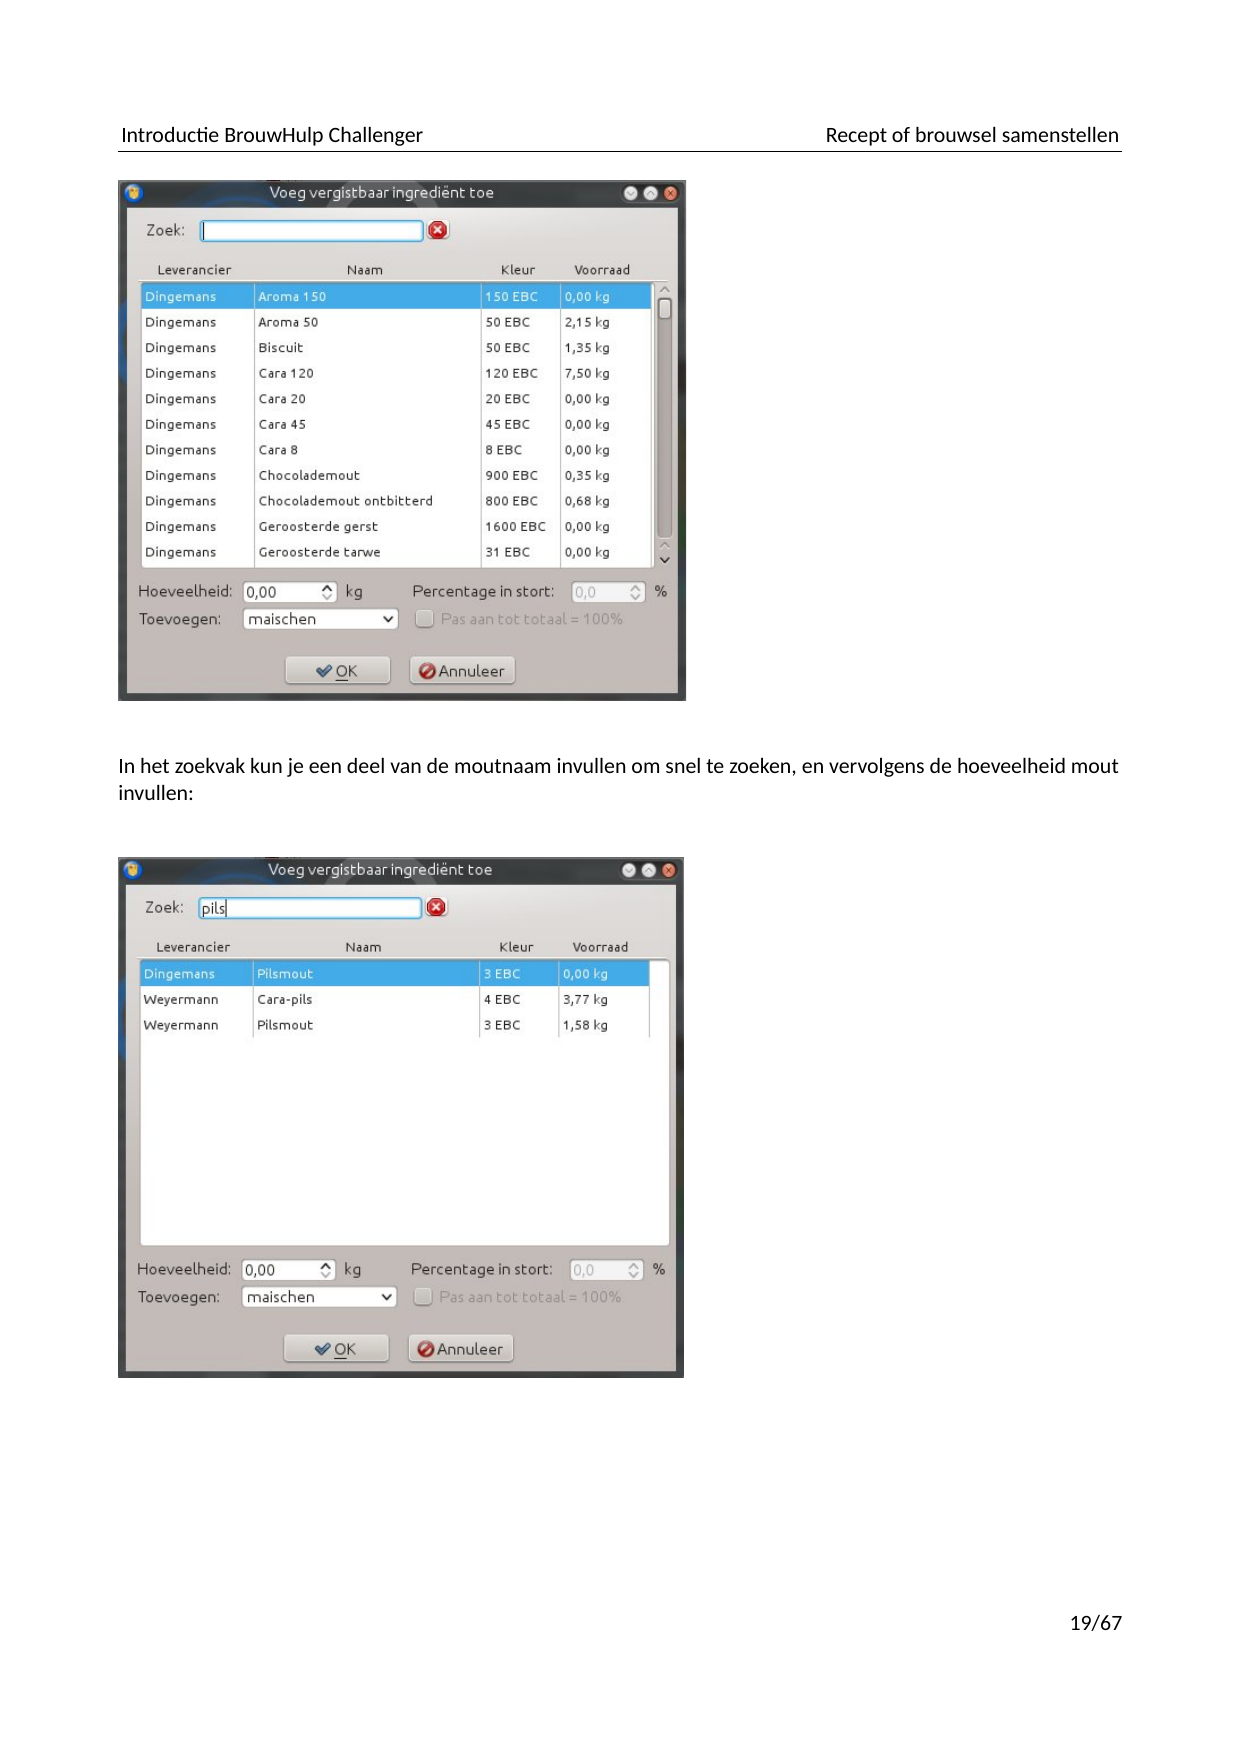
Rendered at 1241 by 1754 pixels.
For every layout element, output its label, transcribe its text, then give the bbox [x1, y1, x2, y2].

picture [118, 857, 684, 1378]
text In het zoekvak kun je een deel van de moutnaam invullen om snel te zoeken, en vervolgens de hoeveelheid mout invullen: [118, 753, 1122, 806]
picture [118, 180, 687, 701]
